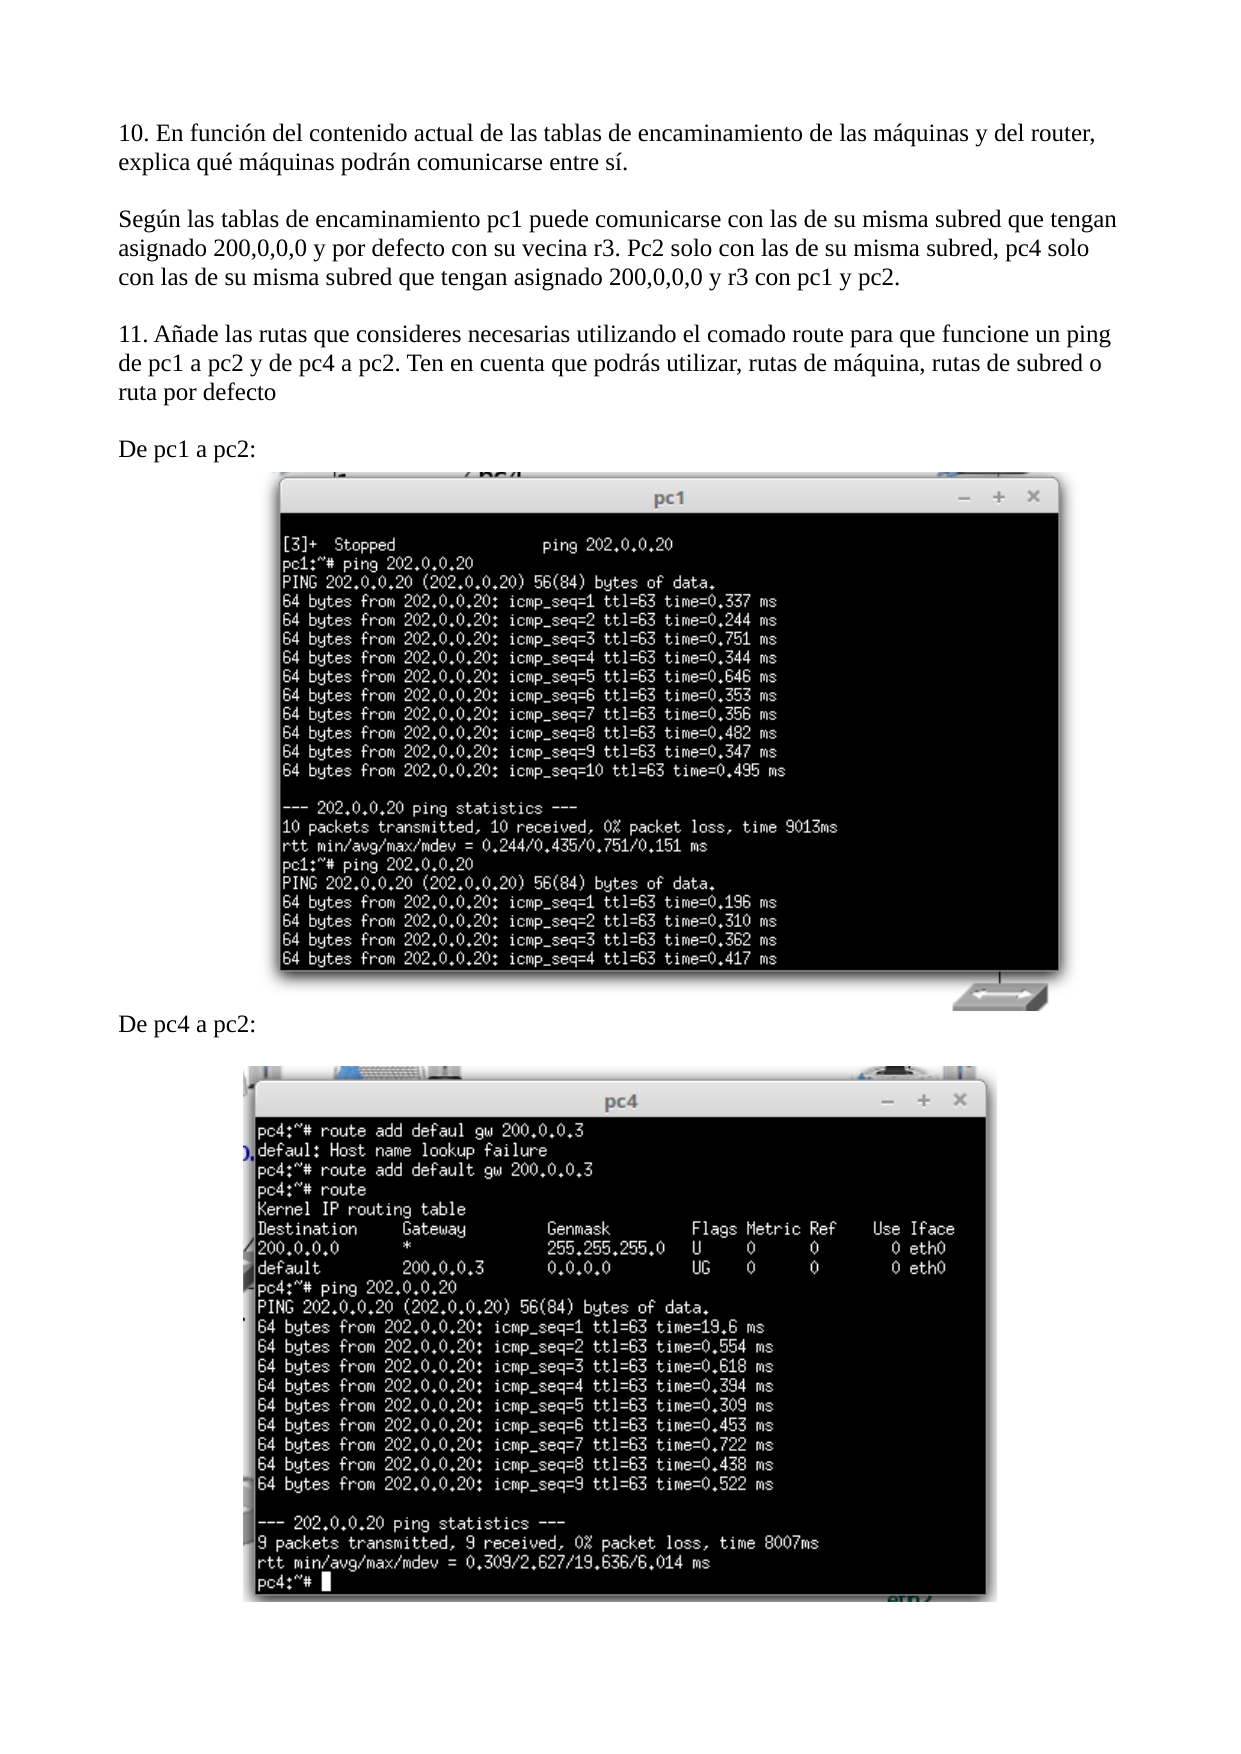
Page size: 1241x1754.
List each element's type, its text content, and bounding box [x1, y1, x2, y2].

text Según las tablas de encaminamiento pc1 puede comunicarse con las de su misma subred que tengan asignado 200,0,0,0 y por defecto con su vecina r3. Pc2 solo con las de su misma subred, pc4 solo con las de su misma subred que tengan asignado 200,0,0,0 y r3 con pc1 y pc2. [118, 204, 1122, 291]
text De pc1 a pc2: [118, 434, 1122, 463]
text 11. Añade las rutas que consideres necesarias utilizando el comado route para que funcione un ping de pc1 a pc2 y de pc4 a pc2. Ten en cuenta que podrás utilizar, rutas de máquina, rutas de subred o ruta por defecto [118, 319, 1122, 406]
picture [257, 472, 1089, 1011]
text De pc4 a pc2: [118, 1009, 1122, 1038]
text 10. En función del contenido actual de las tablas de encaminamiento de las máquinas y del router, explica qué máquinas podrán comunicarse entre sí. [118, 118, 1122, 176]
picture [243, 1066, 998, 1602]
